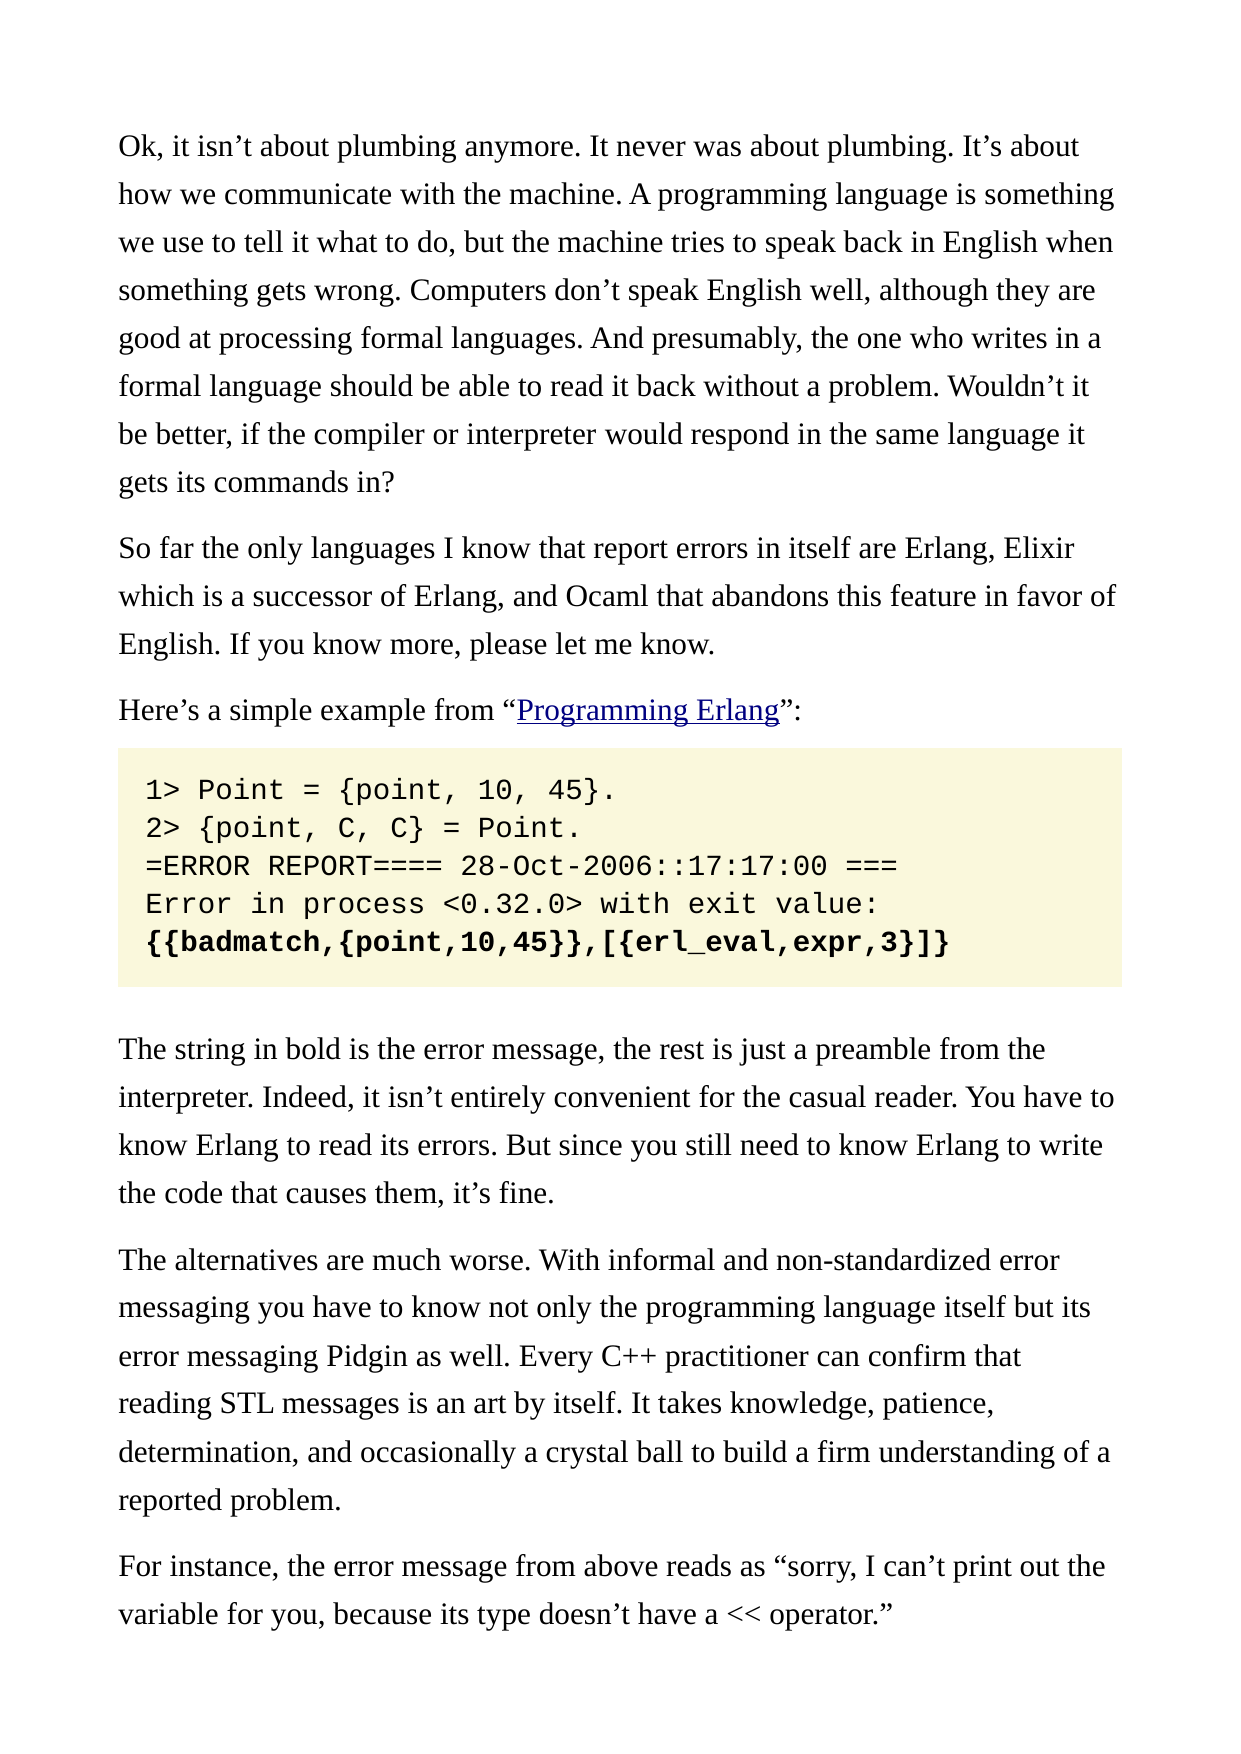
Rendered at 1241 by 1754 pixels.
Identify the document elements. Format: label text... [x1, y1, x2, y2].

text Here’s a simple example from “Programming Erlang”: [118, 682, 1122, 730]
text The alternatives are much worse. With informal and non-standardized error messaging you have to know not only the programming language itself but its error messaging Pidgin as well. Every C++ practitioner can confirm that reading STL messages is an art by itself. It takes knowledge, patience, determination, and occasionally a crystal ball to build a firm understanding of a reported problem. [118, 1232, 1122, 1520]
text 1> Point = {point, 10, 45}. [118, 748, 1122, 786]
text Ok, it isn’t about plumbing anymore. It never was about plumbing. It’s about how we communicate with the machine. A programming language is something we use to tell it what to do, but the machine tries to speak back in English when something gets wrong. Computers don’t speak English well, although they are good at processing formal languages. And presumably, the one who writes in a formal language should be able to read it back without a problem. Wouldn’t it be better, if the compiler or interpreter would respond in the same language it gets its commands in? [118, 118, 1122, 502]
text Error in process <0.32.0> with exit value: [118, 862, 1122, 900]
text =ERROR REPORT==== 28-Oct-2006::17:17:00 === [118, 824, 1122, 862]
text {{badmatch,{point,10,45}},[{erl_eval,expr,3}]} [118, 900, 1122, 987]
text The string in bold is the error message, the rest is just a preamble from the interpreter. Indeed, it isn’t entirely convenient for the casual reader. You have to know Erlang to read its errors. But since you still need to know Erlang to write the code that causes them, it’s fine. [118, 1021, 1122, 1213]
text So far the only languages I know that report errors in itself are Erlang, Elixir which is a successor of Erlang, and Ocaml that abandons this feature in favor of English. If you know more, please let me know. [118, 520, 1122, 664]
text 2> {point, C, C} = Point. [118, 786, 1122, 824]
text For instance, the error message from above reads as “sorry, I can’t print out the variable for you, because its type doesn’t have a << operator.” [118, 1538, 1122, 1634]
